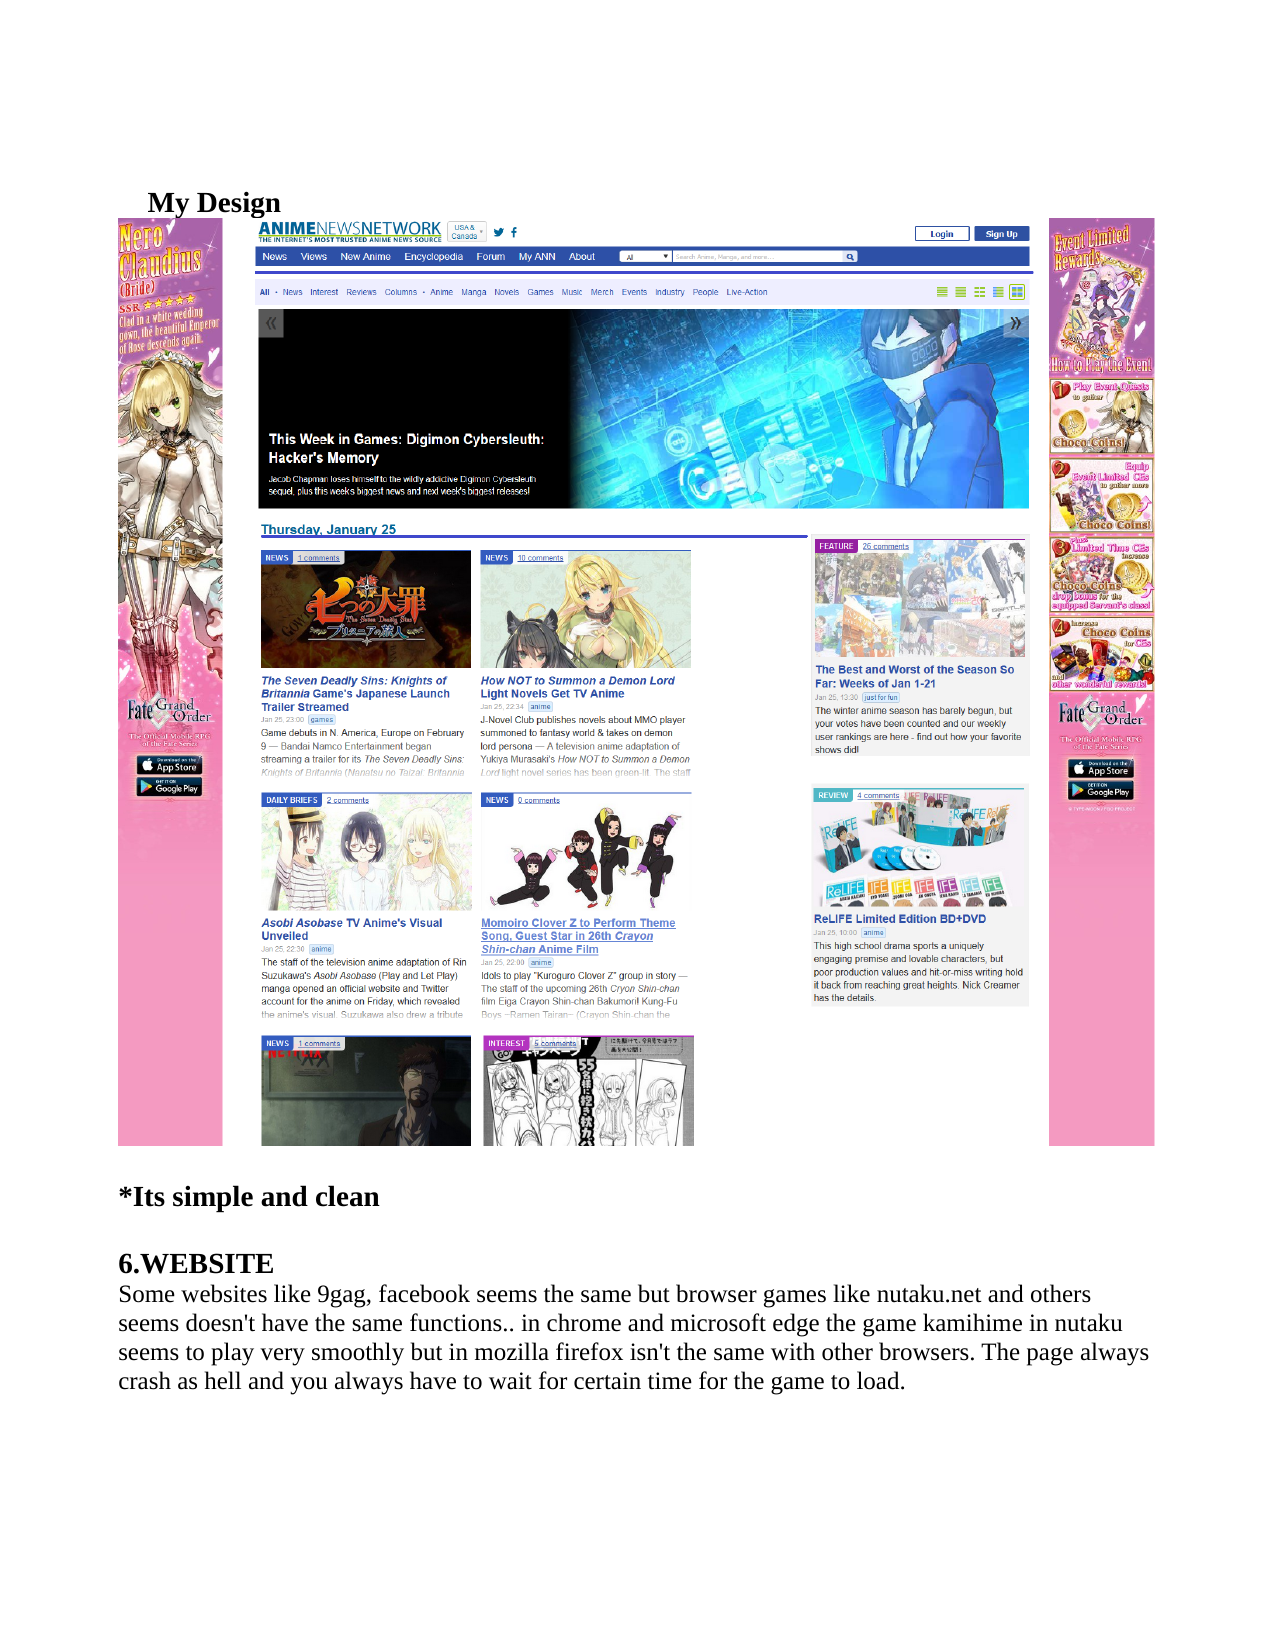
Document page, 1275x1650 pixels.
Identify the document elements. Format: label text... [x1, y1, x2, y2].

picture [118, 218, 1157, 1146]
text *Its simple and clean [118, 1179, 1157, 1212]
text 6.WEBSITE [118, 1246, 1157, 1279]
text Some websites like 9gag, facebook seems the same but browser games like nutaku.net and others seems doesn't have the same functions.. in chrome and microsoft edge the game kamihime in nutaku seems to play very smoothly but in mozilla firefox isn't the same with other browsers. The page always crash as hell and you always have to wait for certain time for the game to load. [118, 1279, 1157, 1394]
text My Design [118, 185, 1157, 218]
